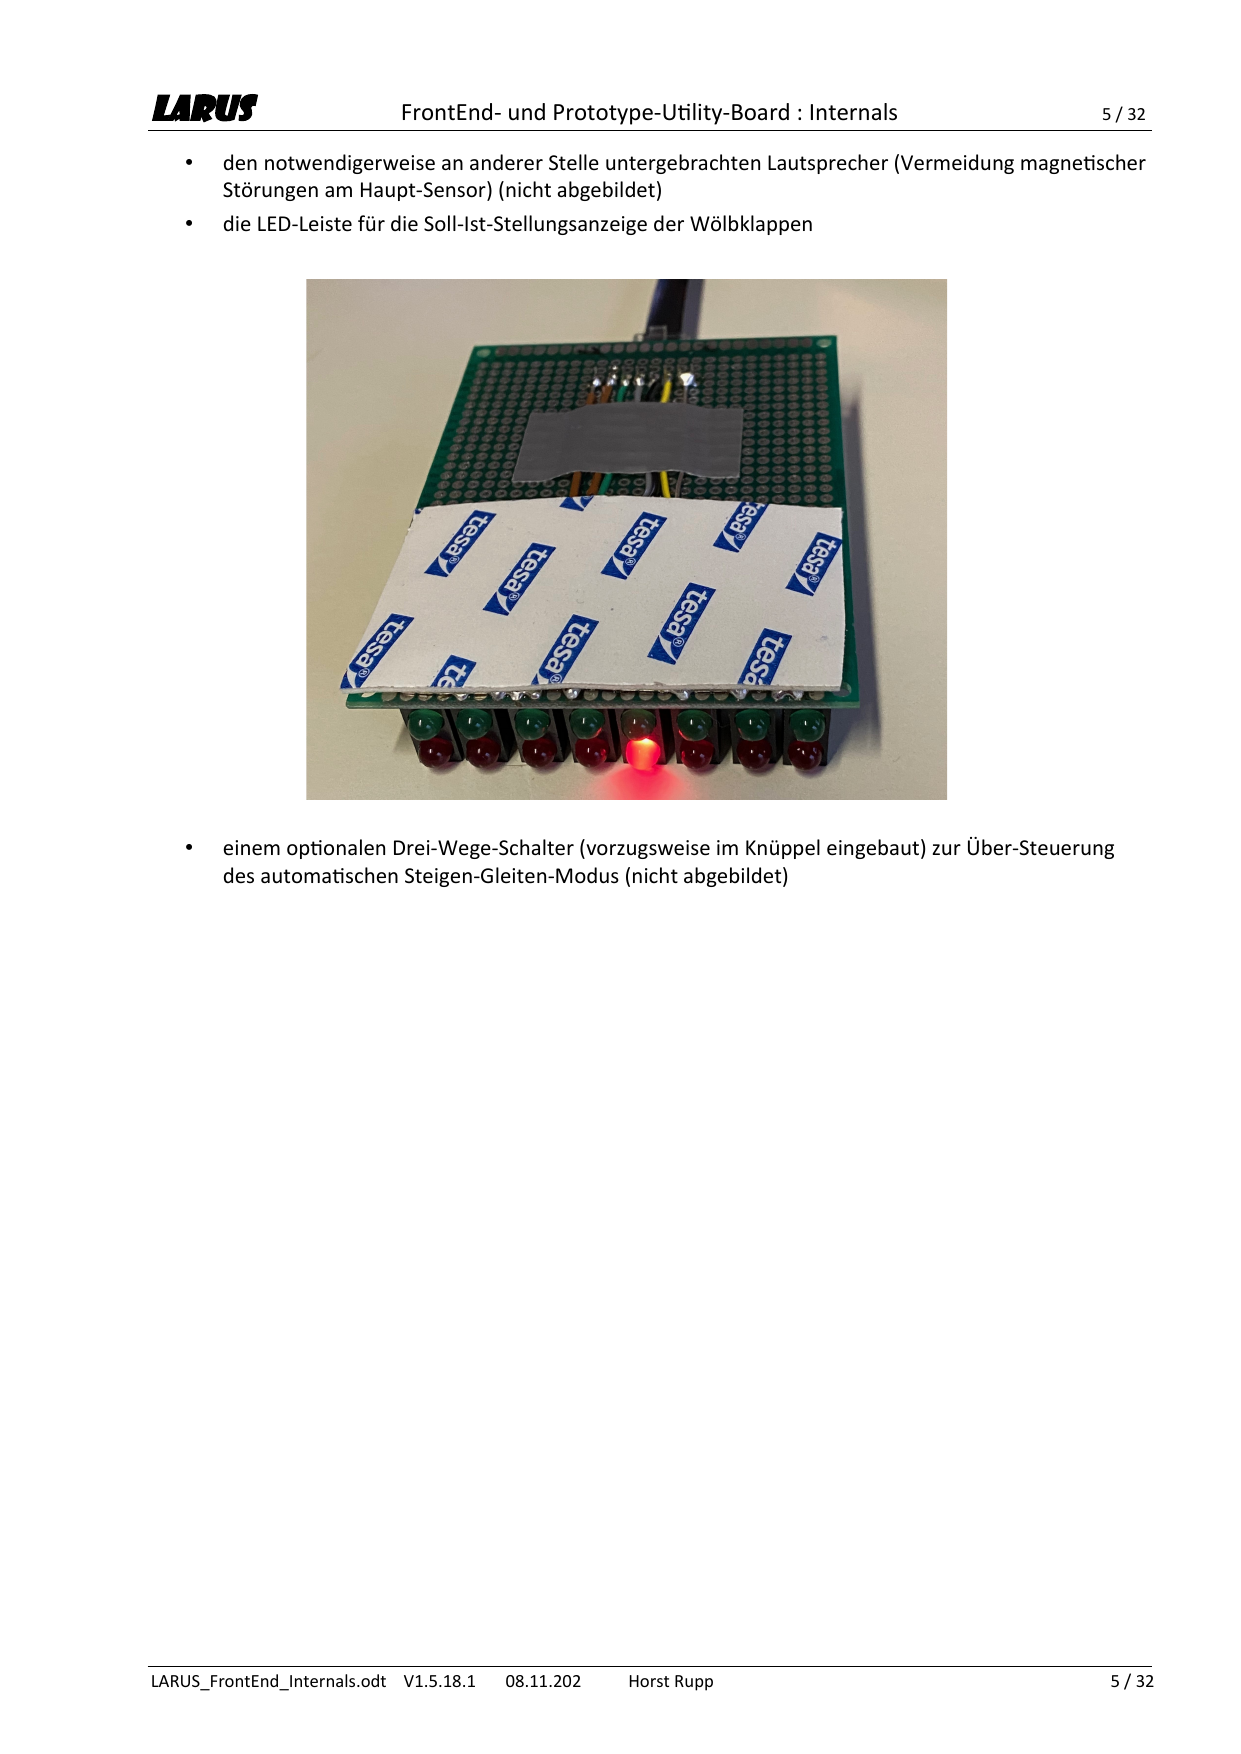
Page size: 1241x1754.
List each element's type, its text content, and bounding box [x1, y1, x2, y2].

list einem optionalen Drei-Wege-Schalter (vorzugsweise im Knüppel eingebaut) zur Über-Steuerung des automatischen Steigen-Gleiten-Modus (nicht abgebildet) [185, 833, 1152, 889]
list die LED-Leiste für die Soll-Ist-Stellungsanzeige der Wölbklappen [185, 209, 1152, 237]
picture [306, 279, 948, 800]
list den notwendigerweise an anderer Stelle untergebrachten Lautsprecher (Vermeidung magnetischer Störungen am Haupt-Sensor) (nicht abgebildet) [185, 148, 1152, 204]
